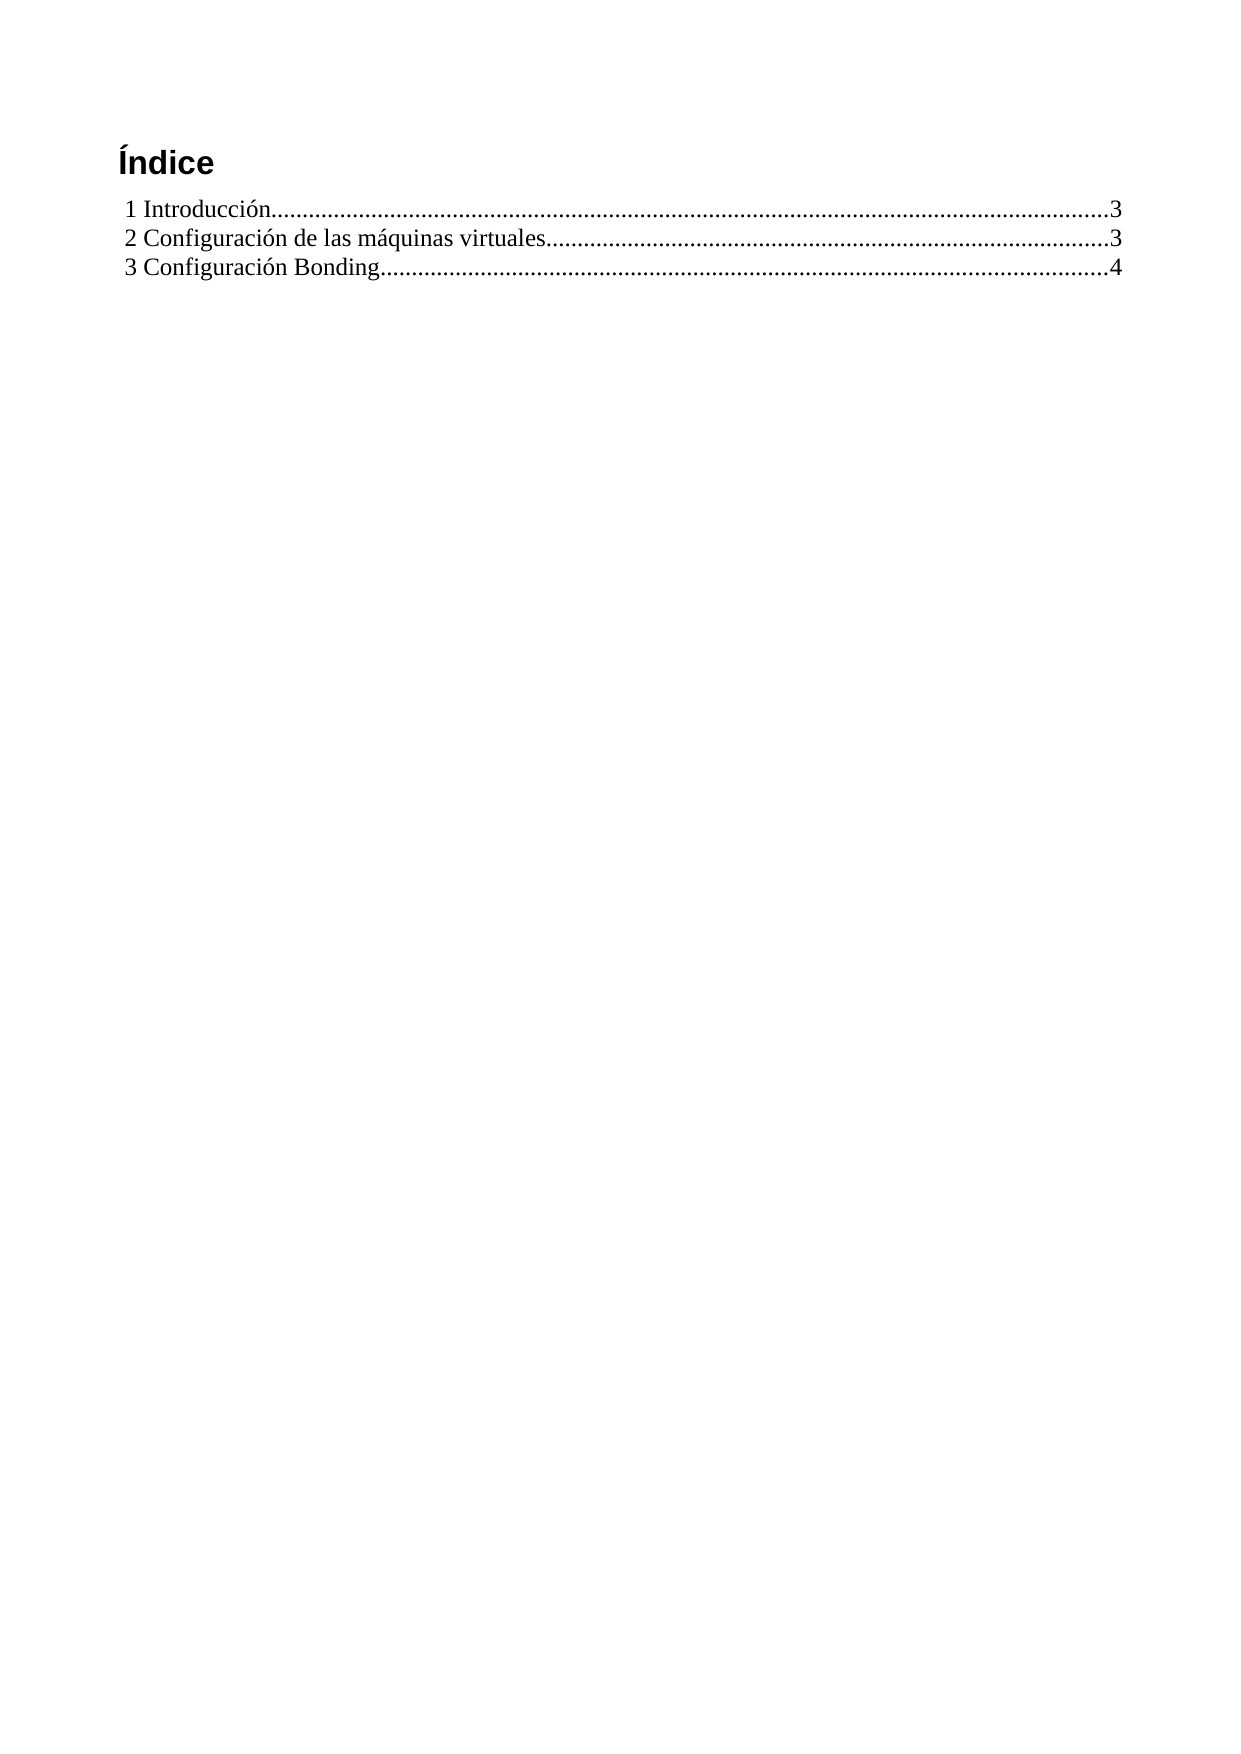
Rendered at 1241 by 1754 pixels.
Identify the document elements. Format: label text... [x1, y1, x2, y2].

text 3 Configuración Bonding 4 [118, 252, 1122, 280]
text 2 Configuración de las máquinas virtuales 3 [118, 223, 1122, 252]
text 1 Introducción 3 [118, 194, 1122, 223]
subtitle Índice [118, 143, 1122, 182]
